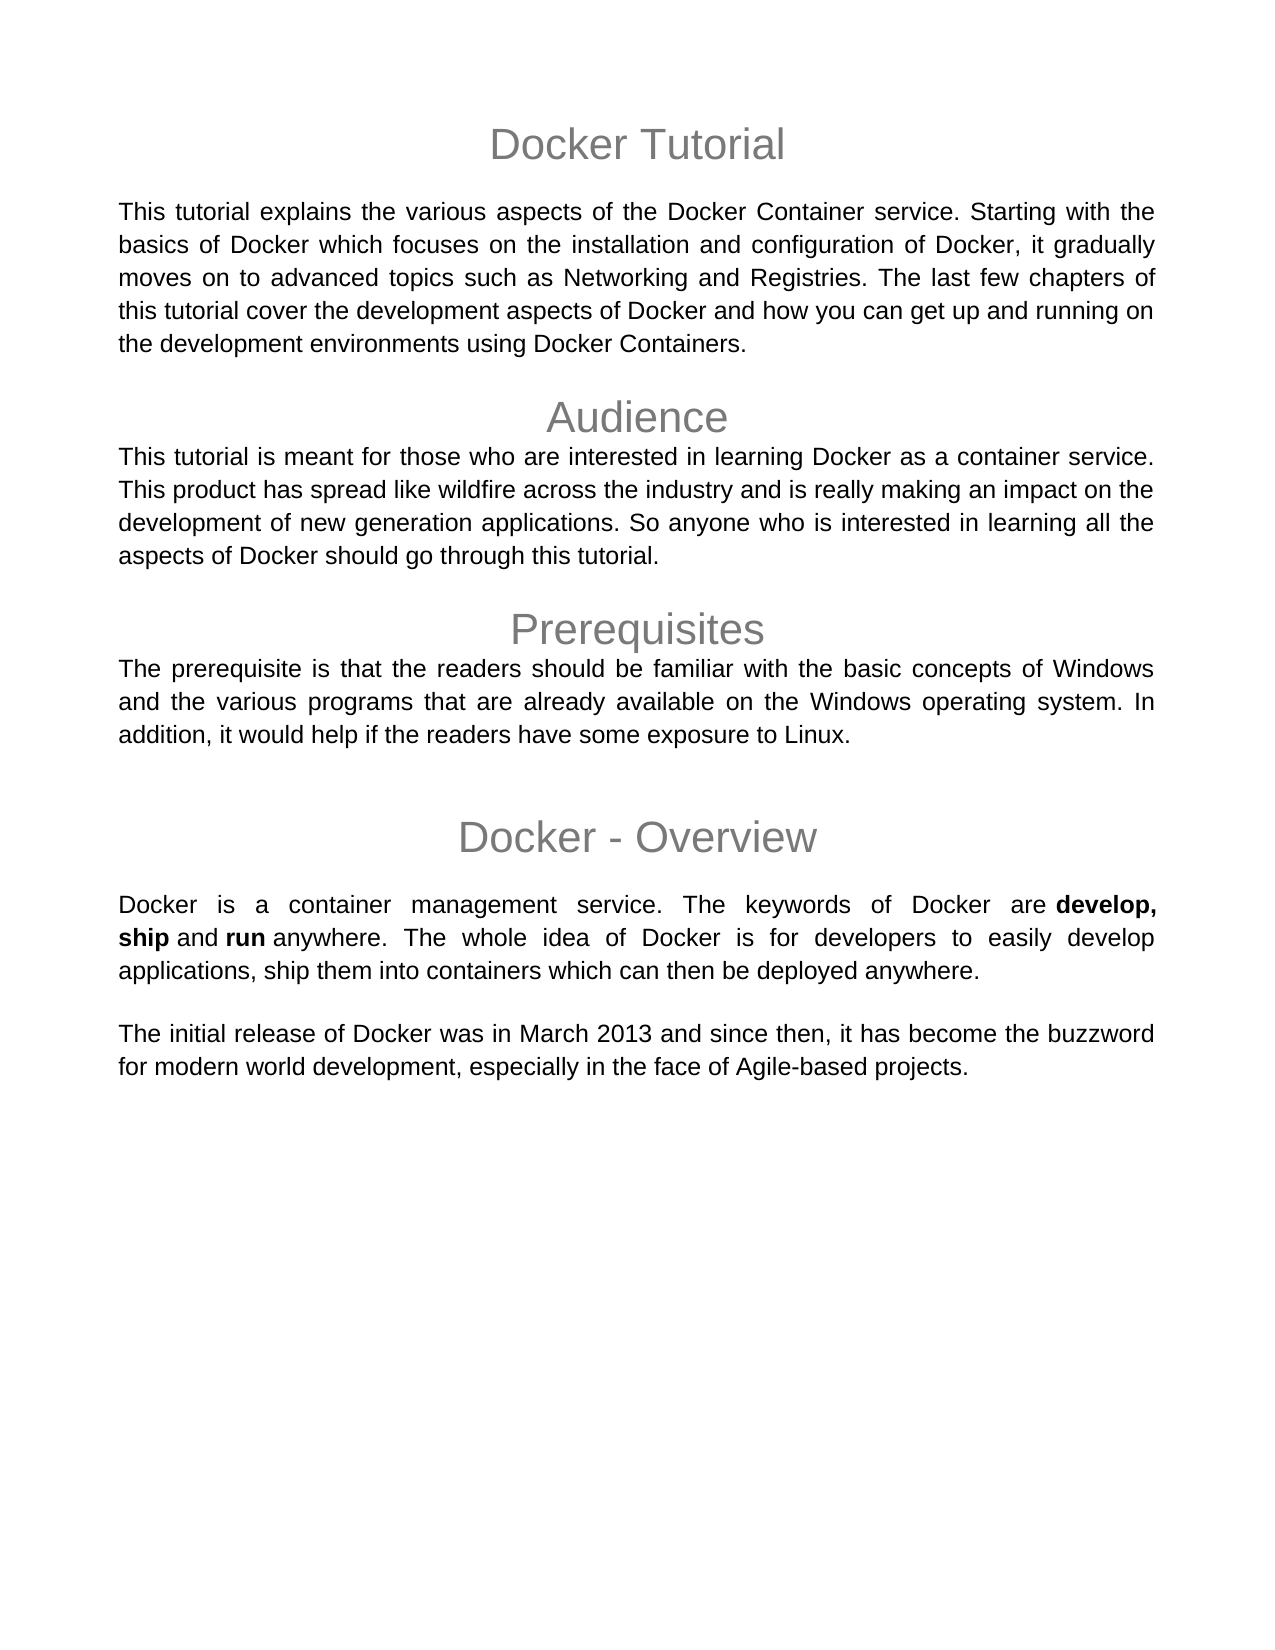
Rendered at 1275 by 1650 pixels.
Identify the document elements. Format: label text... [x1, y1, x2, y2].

text This tutorial is meant for those who are interested in learning Docker as a container service. This product has spread like wildfire across the industry and is really making an impact on the development of new generation applications. So anyone who is interested in learning all the aspects of Docker should go through this tutorial. [118, 442, 1157, 570]
text Docker is a container management service. The keywords of Docker are develop, ship and run anywhere. The whole idea of Docker is for developers to easily develop applications, ship them into containers which can then be deployed anywhere. [118, 890, 1157, 985]
text The prerequisite is that the readers should be familiar with the basic concepts of Windows and the various programs that are already available on the Windows operating system. In addition, it would help if the readers have some exposure to Linux. [118, 654, 1157, 749]
subtitle Docker Tutorial [118, 118, 1157, 168]
subtitle Audience [118, 392, 1157, 442]
text The initial release of Docker was in March 2013 and since then, it has become the buzzword for modern world development, especially in the face of Agile-based projects. [118, 1019, 1157, 1081]
subtitle Prerequisites [118, 604, 1157, 654]
text This tutorial explains the various aspects of the Docker Container service. Starting with the basics of Docker which focuses on the installation and configuration of Docker, it gradually moves on to advanced topics such as Networking and Registries. The last few chapters of this tutorial cover the development aspects of Docker and how you can get up and running on the development environments using Docker Containers. [118, 197, 1157, 358]
subtitle Docker - Overview [118, 811, 1157, 862]
